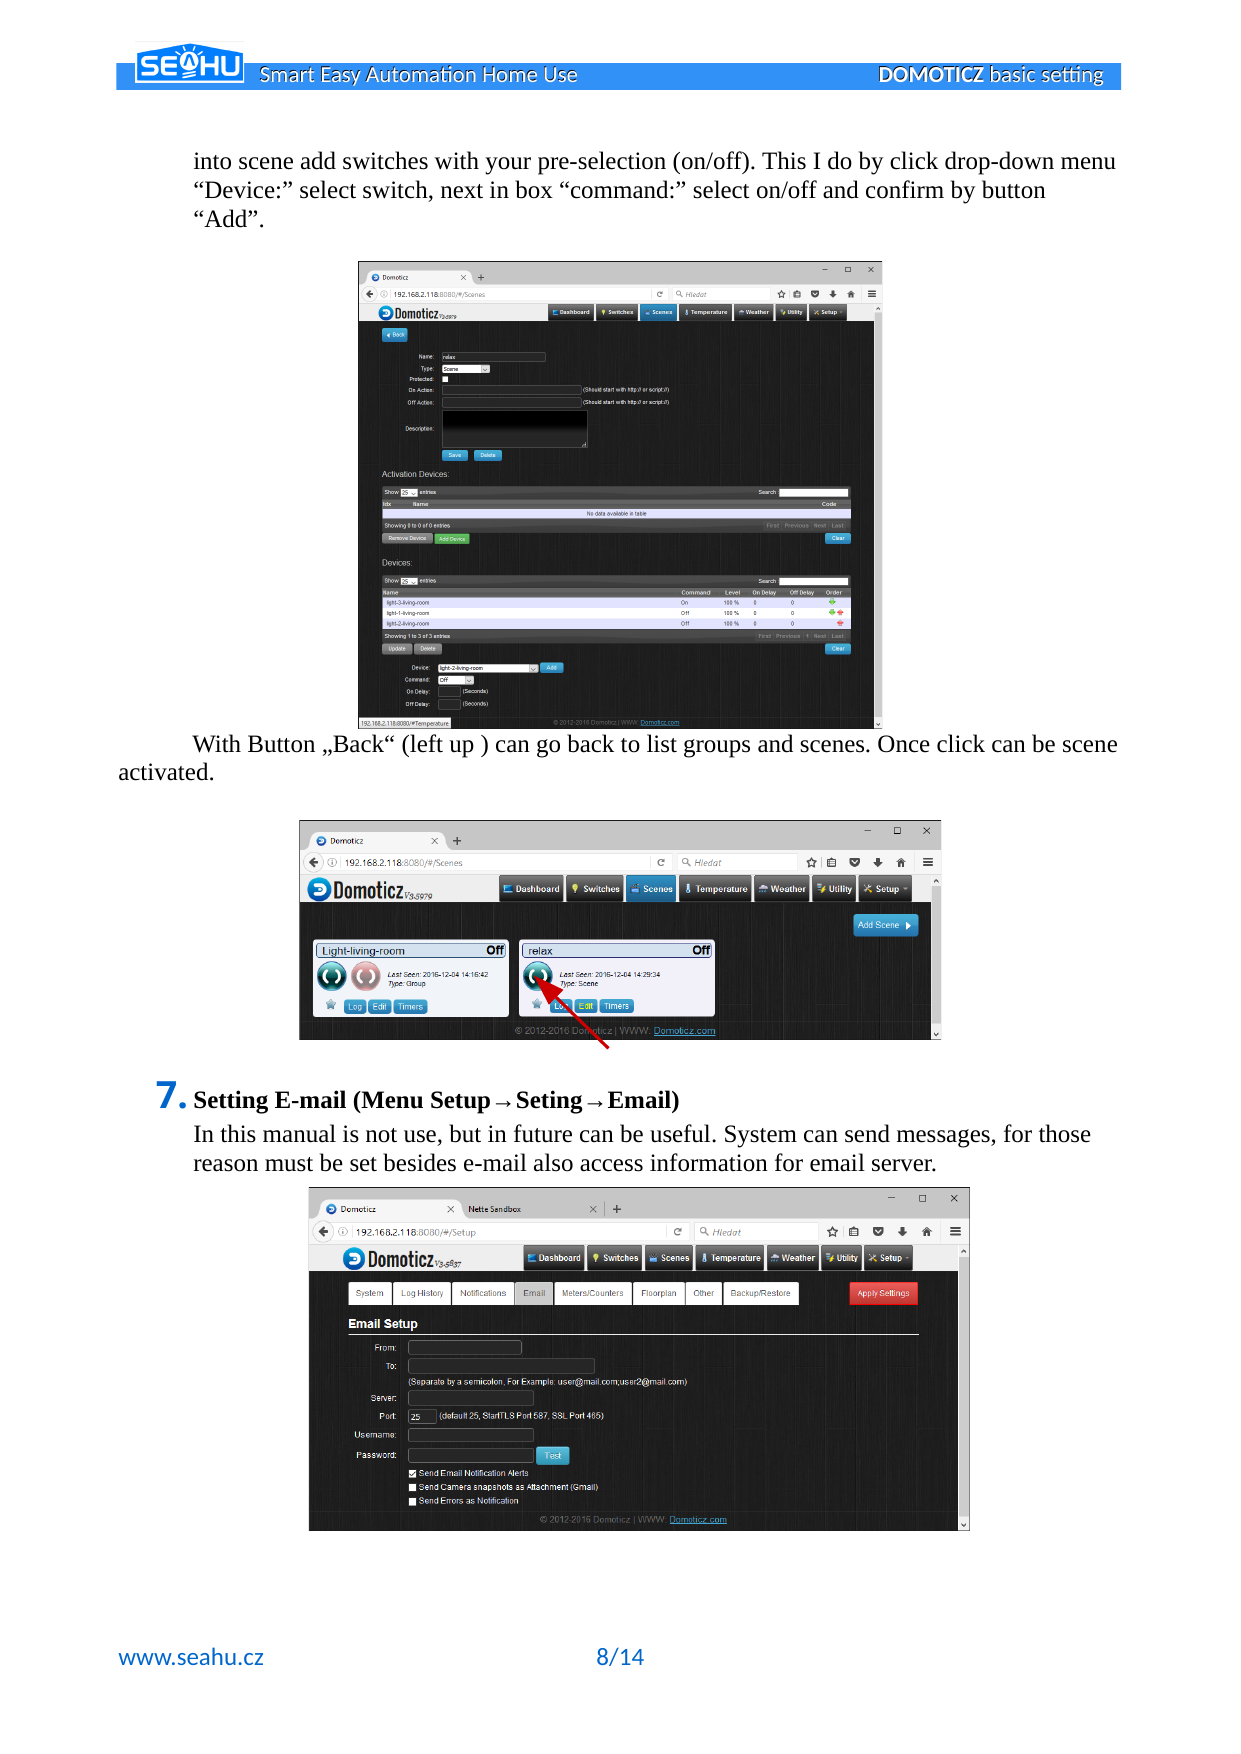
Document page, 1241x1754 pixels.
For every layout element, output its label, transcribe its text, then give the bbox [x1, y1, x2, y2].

picture [308, 1187, 970, 1531]
picture [135, 41, 245, 83]
picture [358, 261, 883, 729]
picture [299, 820, 942, 1040]
list Setting E-mail (Menu Setup→Seting→Email) In this manual is not use, but in future can be useful. System can send messages, for those reason must be set besides e-mail also access information for email server. [156, 1068, 1122, 1177]
list into scene add switches with your pre-selection (on/off). This I do by click drop-down menu “Device:” select switch, next in box “command:” select on/off and confirm by button “Add”. [156, 118, 1122, 261]
text With Button „Back“ (left up ) can go back to list groups and scenes. Once click can be scene activated. [118, 261, 1122, 1068]
